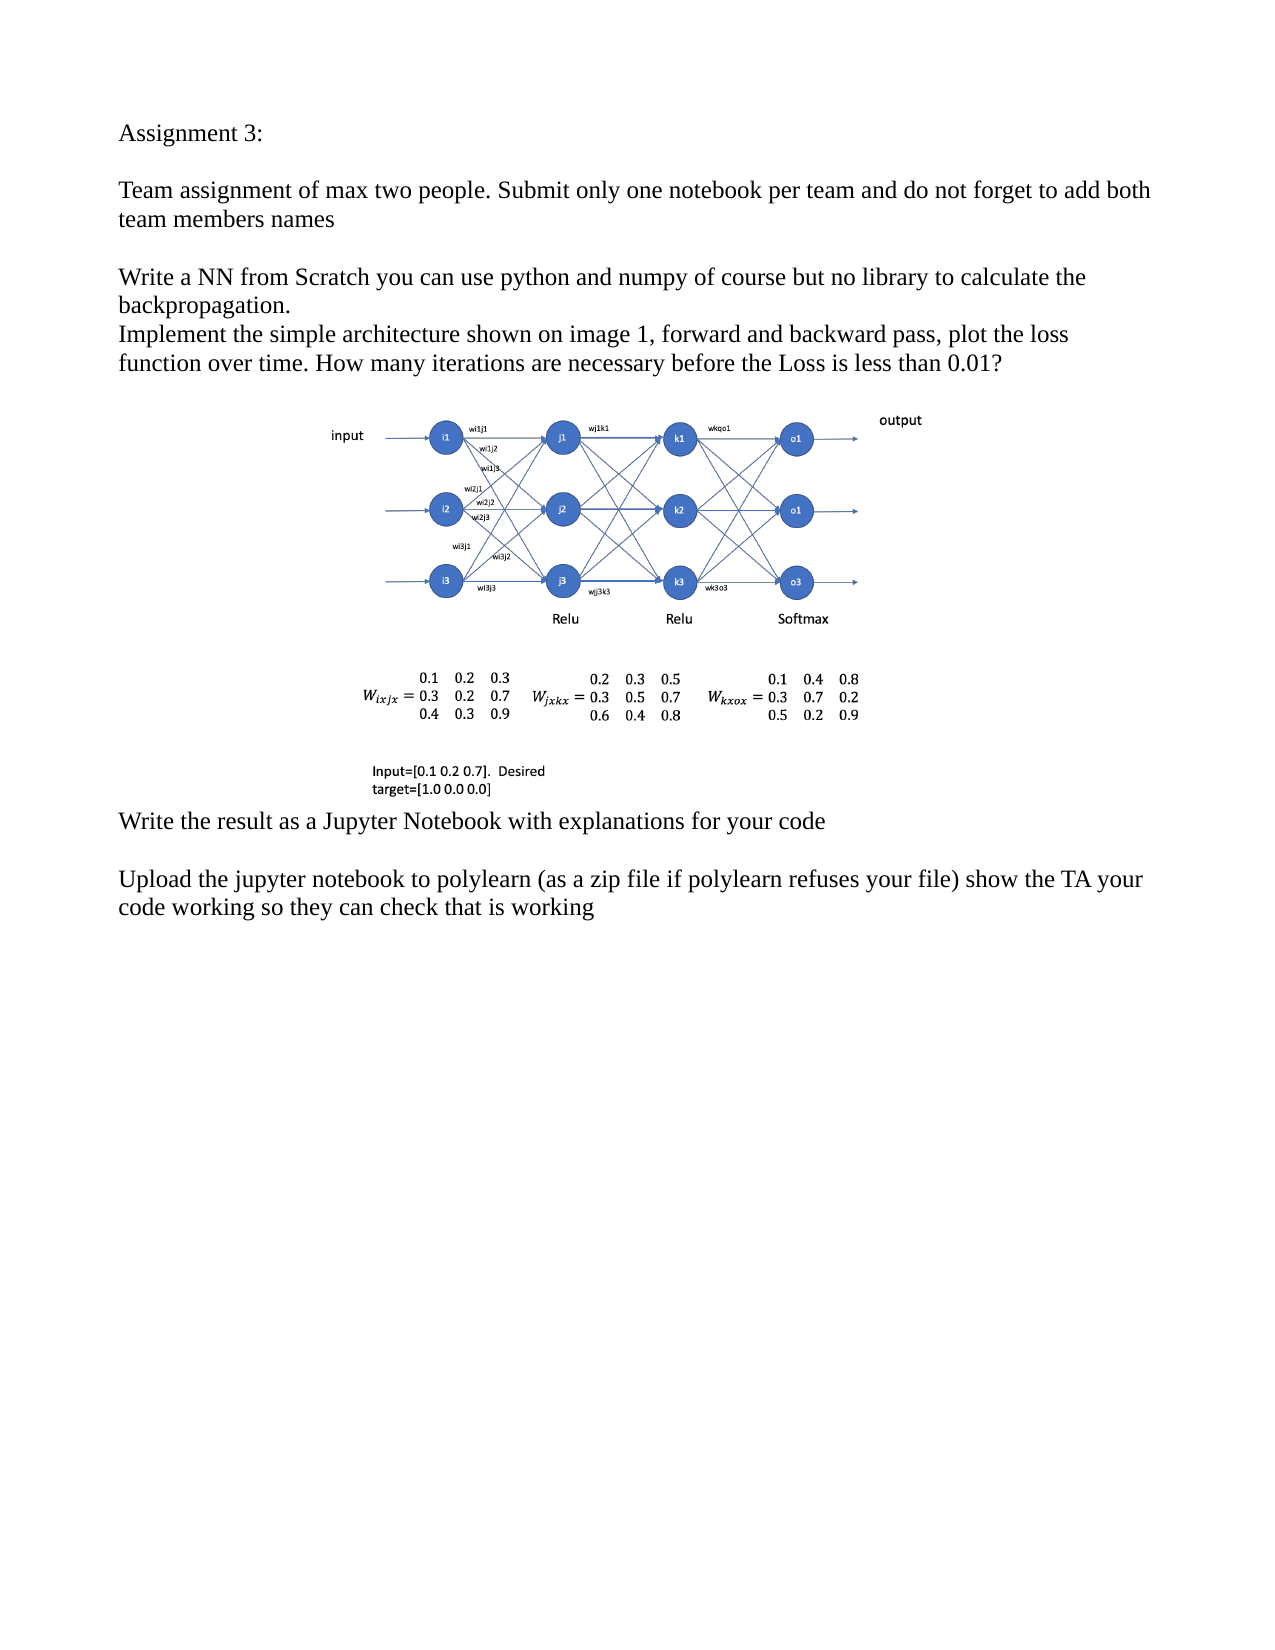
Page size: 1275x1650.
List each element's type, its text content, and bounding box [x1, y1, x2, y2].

text Team assignment of max two people. Submit only one notebook per team and do not forget to add both team members names [118, 176, 1157, 233]
text Implement the simple architecture shown on image 1, forward and backward pass, plot the loss function over time. How many iterations are necessary before the Loss is less than 0.01? [118, 319, 1157, 377]
text Write the result as a Jupyter Notebook with explanations for your code [118, 806, 1157, 835]
text Upload the jupyter notebook to polylearn (as a zip file if polylearn refuses your file) show the TA your code working so they can check that is working [118, 864, 1157, 921]
text Write a NN from Scratch you can use python and numpy of course but no library to calculate the backpropagation. [118, 262, 1157, 319]
text Assignment 3: [118, 118, 1157, 147]
